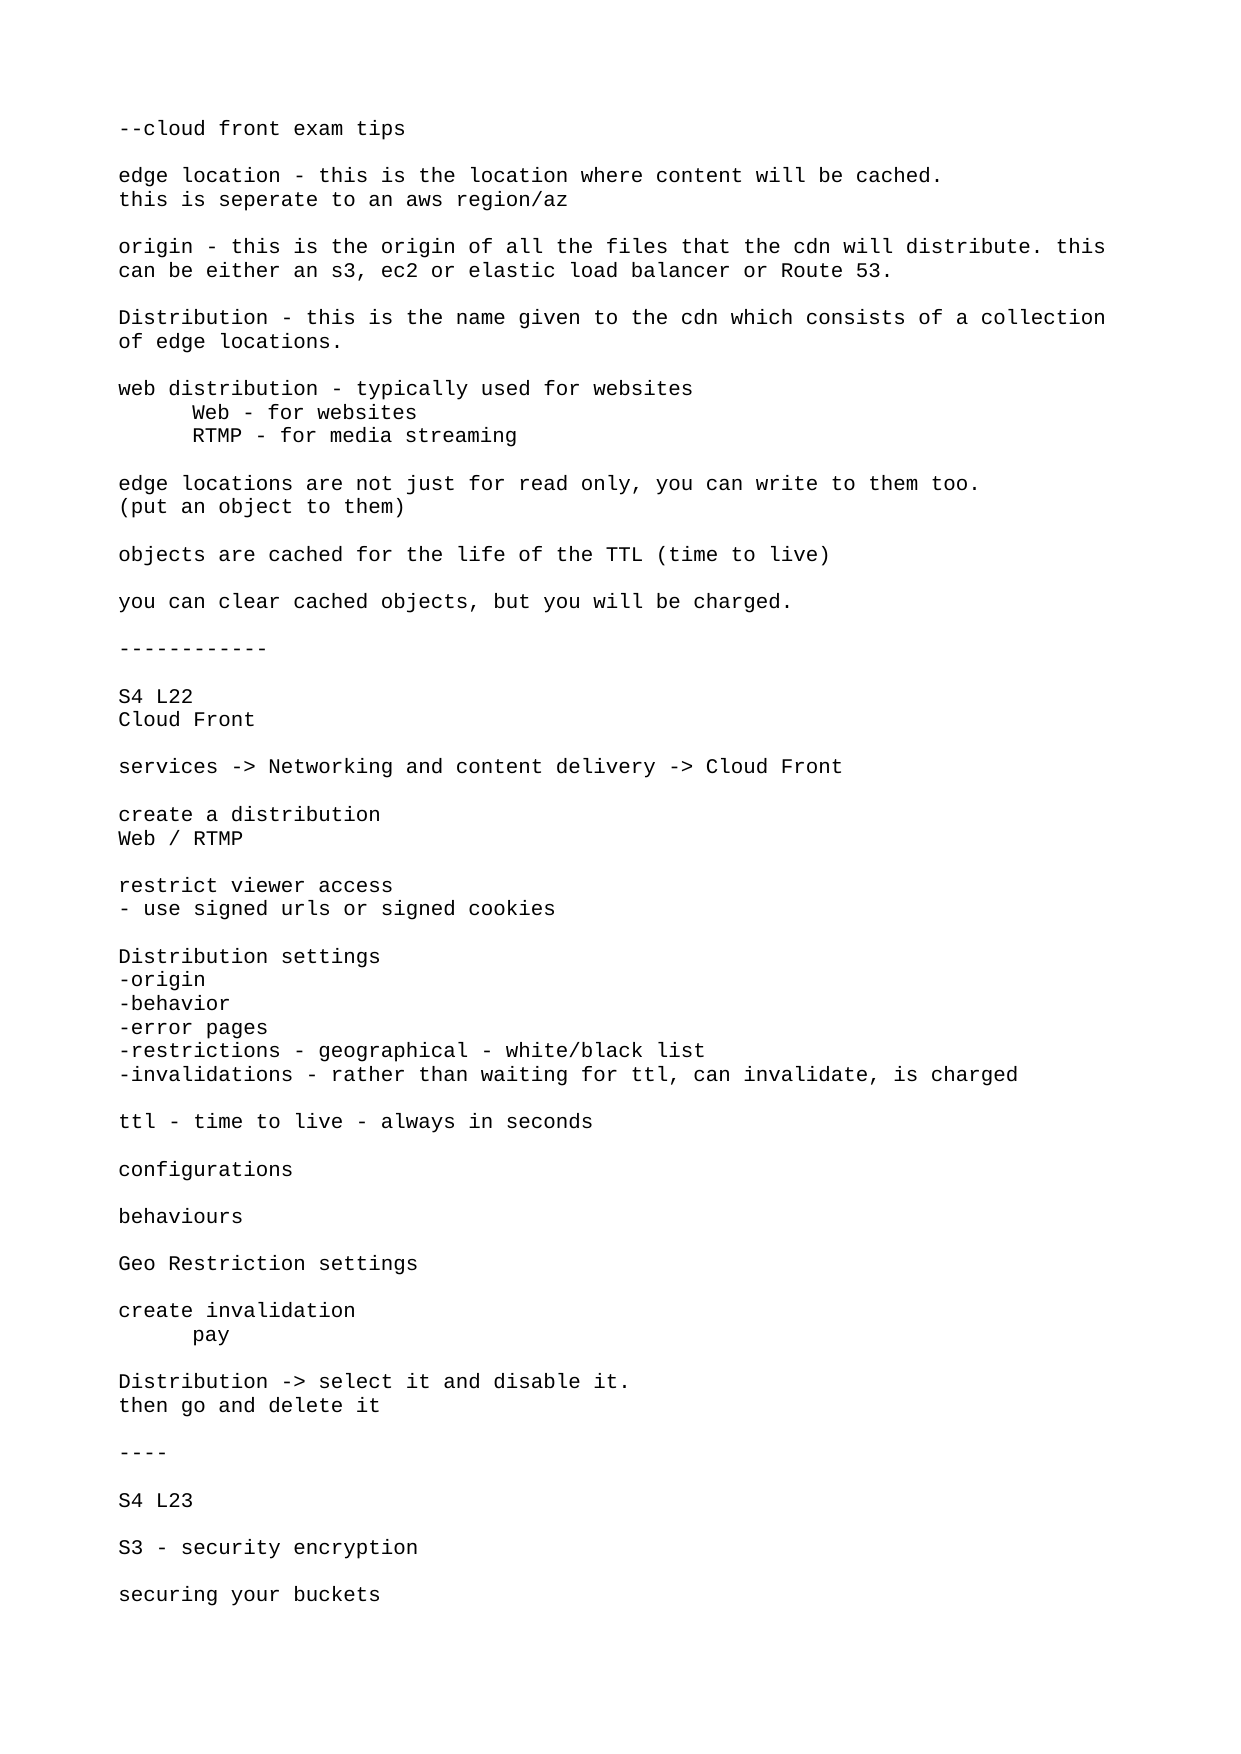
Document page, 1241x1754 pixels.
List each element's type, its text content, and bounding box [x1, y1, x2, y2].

text ---- [118, 1442, 1122, 1466]
text ------------ [118, 638, 1122, 662]
text - use signed urls or signed cookies [118, 898, 1122, 922]
text then go and delete it [118, 1395, 1122, 1419]
text configurations [118, 1158, 1122, 1182]
text -origin [118, 969, 1122, 993]
text create invalidation [118, 1300, 1122, 1324]
text services -> Networking and content delivery -> Cloud Front [118, 757, 1122, 780]
text Distribution -> select it and disable it. [118, 1371, 1122, 1395]
text S3 - security encryption [118, 1537, 1122, 1561]
text securing your buckets [118, 1584, 1122, 1608]
text edge location - this is the location where content will be cached. [118, 165, 1122, 189]
text S4 L23 [118, 1489, 1122, 1513]
text create a distribution [118, 804, 1122, 827]
text restrict viewer access [118, 875, 1122, 898]
text Distribution - this is the name given to the cdn which consists of a collection of edge locations. [118, 307, 1122, 354]
text -invalidations - rather than waiting for ttl, can invalidate, is charged [118, 1064, 1122, 1088]
text -error pages [118, 1017, 1122, 1040]
text --cloud front exam tips [118, 118, 1122, 142]
text Web / RTMP [118, 827, 1122, 851]
text -restrictions - geographical - white/black list [118, 1040, 1122, 1064]
text objects are cached for the life of the TTL (time to live) [118, 544, 1122, 567]
text Distribution settings [118, 946, 1122, 969]
text web distribution - typically used for websites [118, 378, 1122, 402]
text (put an object to them) [118, 496, 1122, 520]
text origin - this is the origin of all the files that the cdn will distribute. this can be either an s3, ec2 or elastic load balancer or Route 53. [118, 236, 1122, 284]
text -behavior [118, 993, 1122, 1017]
text Geo Restriction settings [118, 1253, 1122, 1277]
text RTMP - for media streaming [118, 426, 1122, 449]
text Cloud Front [118, 709, 1122, 733]
text ttl - time to live - always in seconds [118, 1111, 1122, 1135]
text pay [118, 1324, 1122, 1348]
text S4 L22 [118, 686, 1122, 709]
text Web - for websites [118, 402, 1122, 426]
text edge locations are not just for read only, you can write to them too. [118, 473, 1122, 496]
text behaviours [118, 1206, 1122, 1229]
text this is seperate to an aws region/az [118, 189, 1122, 213]
text you can clear cached objects, but you will be charged. [118, 591, 1122, 615]
